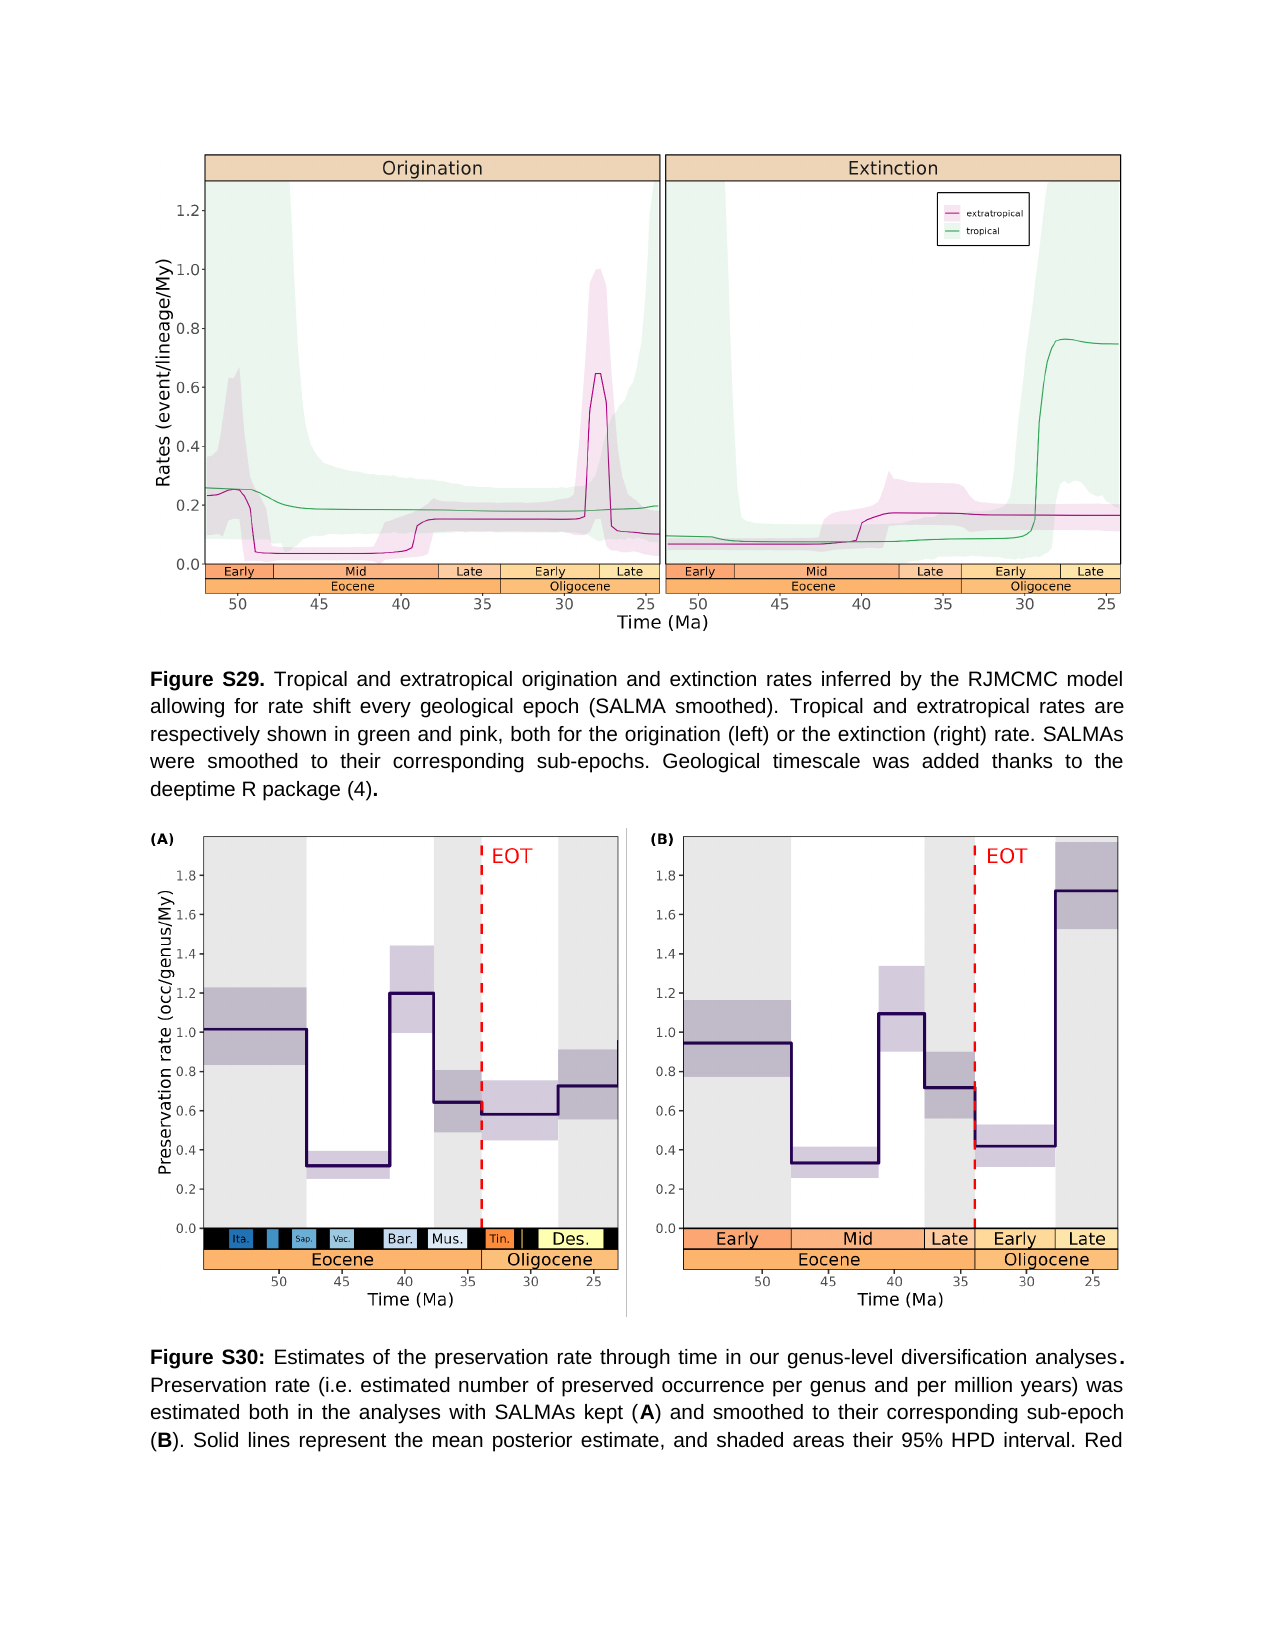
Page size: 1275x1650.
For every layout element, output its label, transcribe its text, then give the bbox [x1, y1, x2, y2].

text Figure S30: Estimates of the preservation rate through time in our genus-level diversification analyses. Preservation rate (i.e. estimated number of preserved occurrence per genus and per million years) was estimated both in the analyses with SALMAs kept (A) and smoothed to their corresponding sub-epoch (B). Solid lines represent the mean posterior estimate, and shaded areas their 95% HPD interval. Red [150, 1345, 1125, 1452]
picture [150, 150, 1125, 638]
picture [150, 828, 1125, 1317]
text Figure S29. Tropical and extratropical origination and extinction rates inferred by the RJMCMC model allowing for rate shift every geological epoch (SALMA smoothed). Tropical and extratropical rates are respectively shown in green and pink, both for the origination (left) or the extinction (right) rate. SALMAs were smoothed to their corresponding sub-epochs. Geological timescale was added thanks to the deeptime R package (4). [150, 666, 1125, 800]
